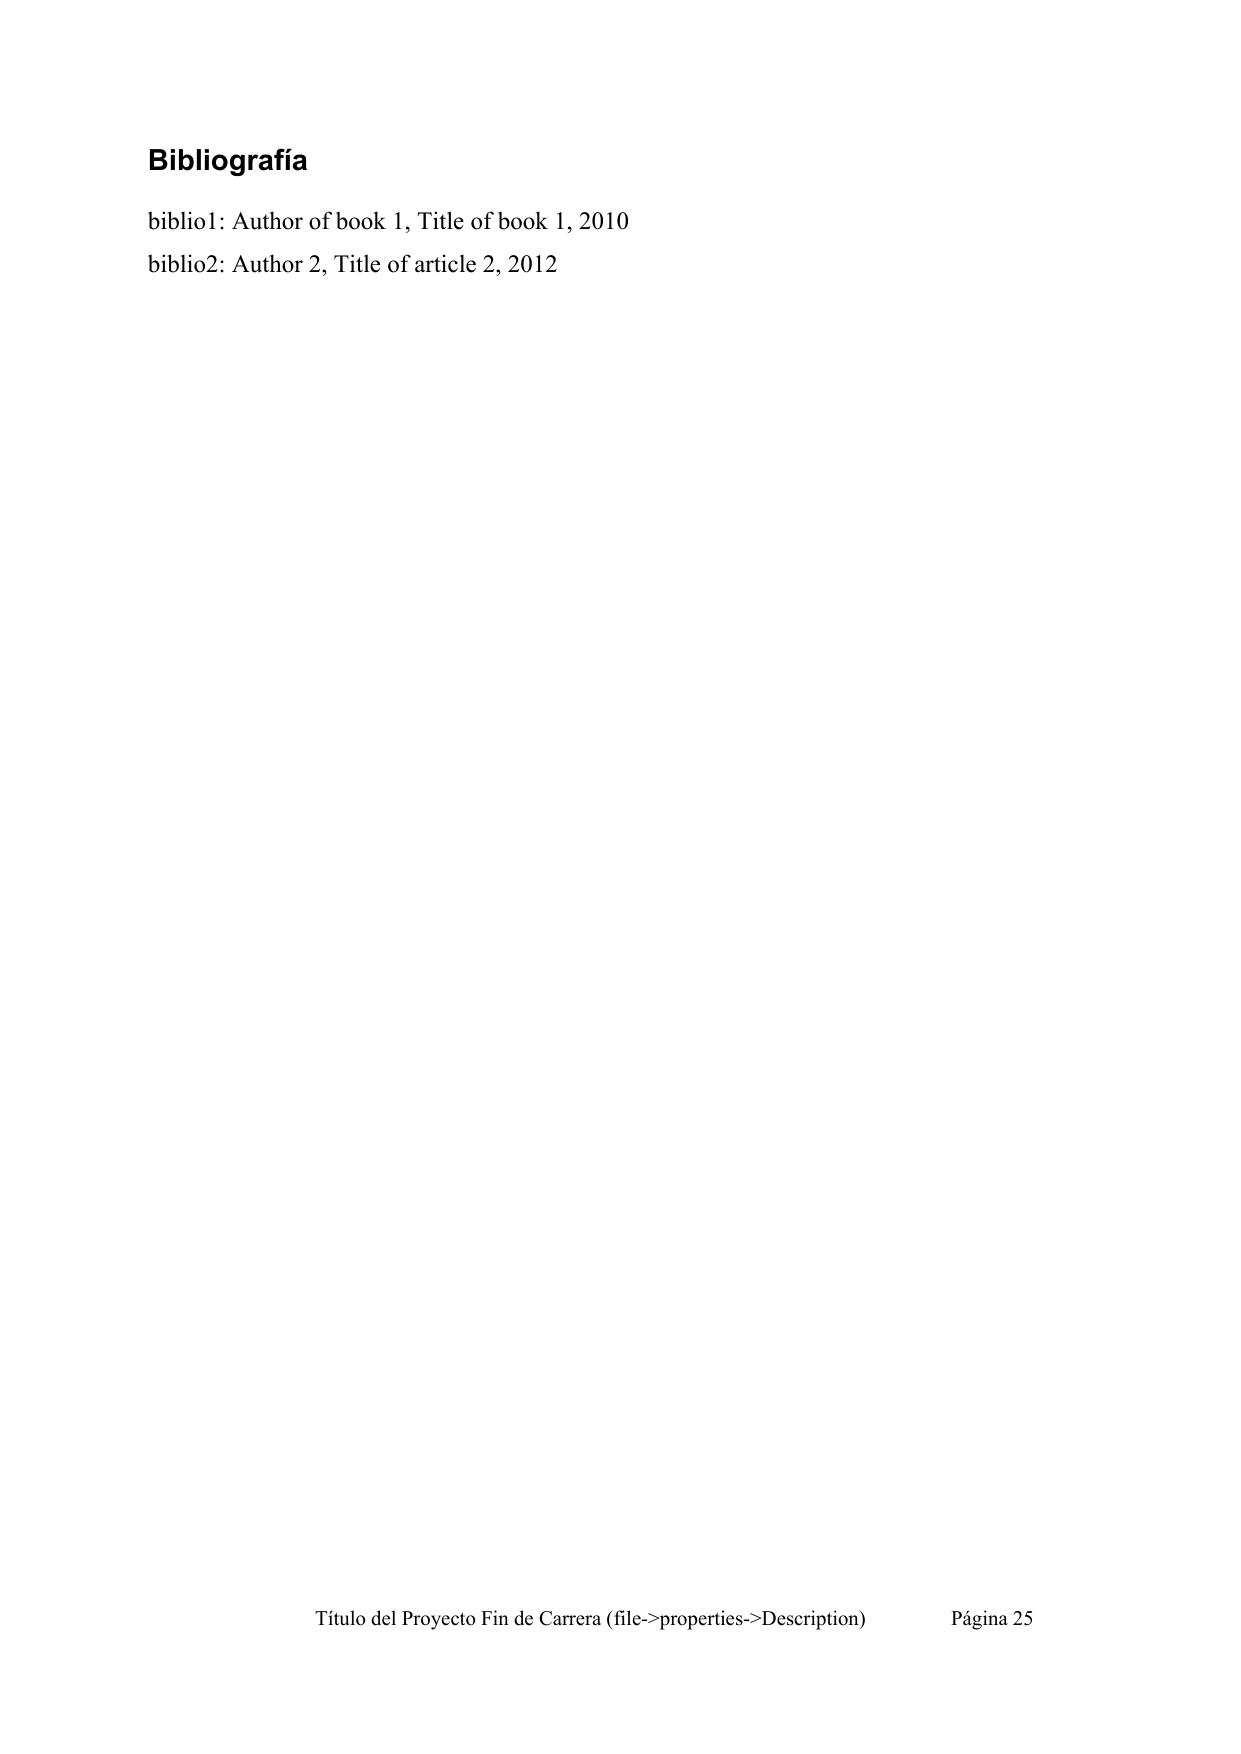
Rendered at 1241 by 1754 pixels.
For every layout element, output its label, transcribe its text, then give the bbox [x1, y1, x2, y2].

text biblio1: Author of book 1, Title of book 1, 2010 [148, 206, 1063, 235]
text biblio2: Author 2, Title of article 2, 2012 [148, 249, 1063, 278]
subtitle Bibliografía [148, 143, 1063, 177]
